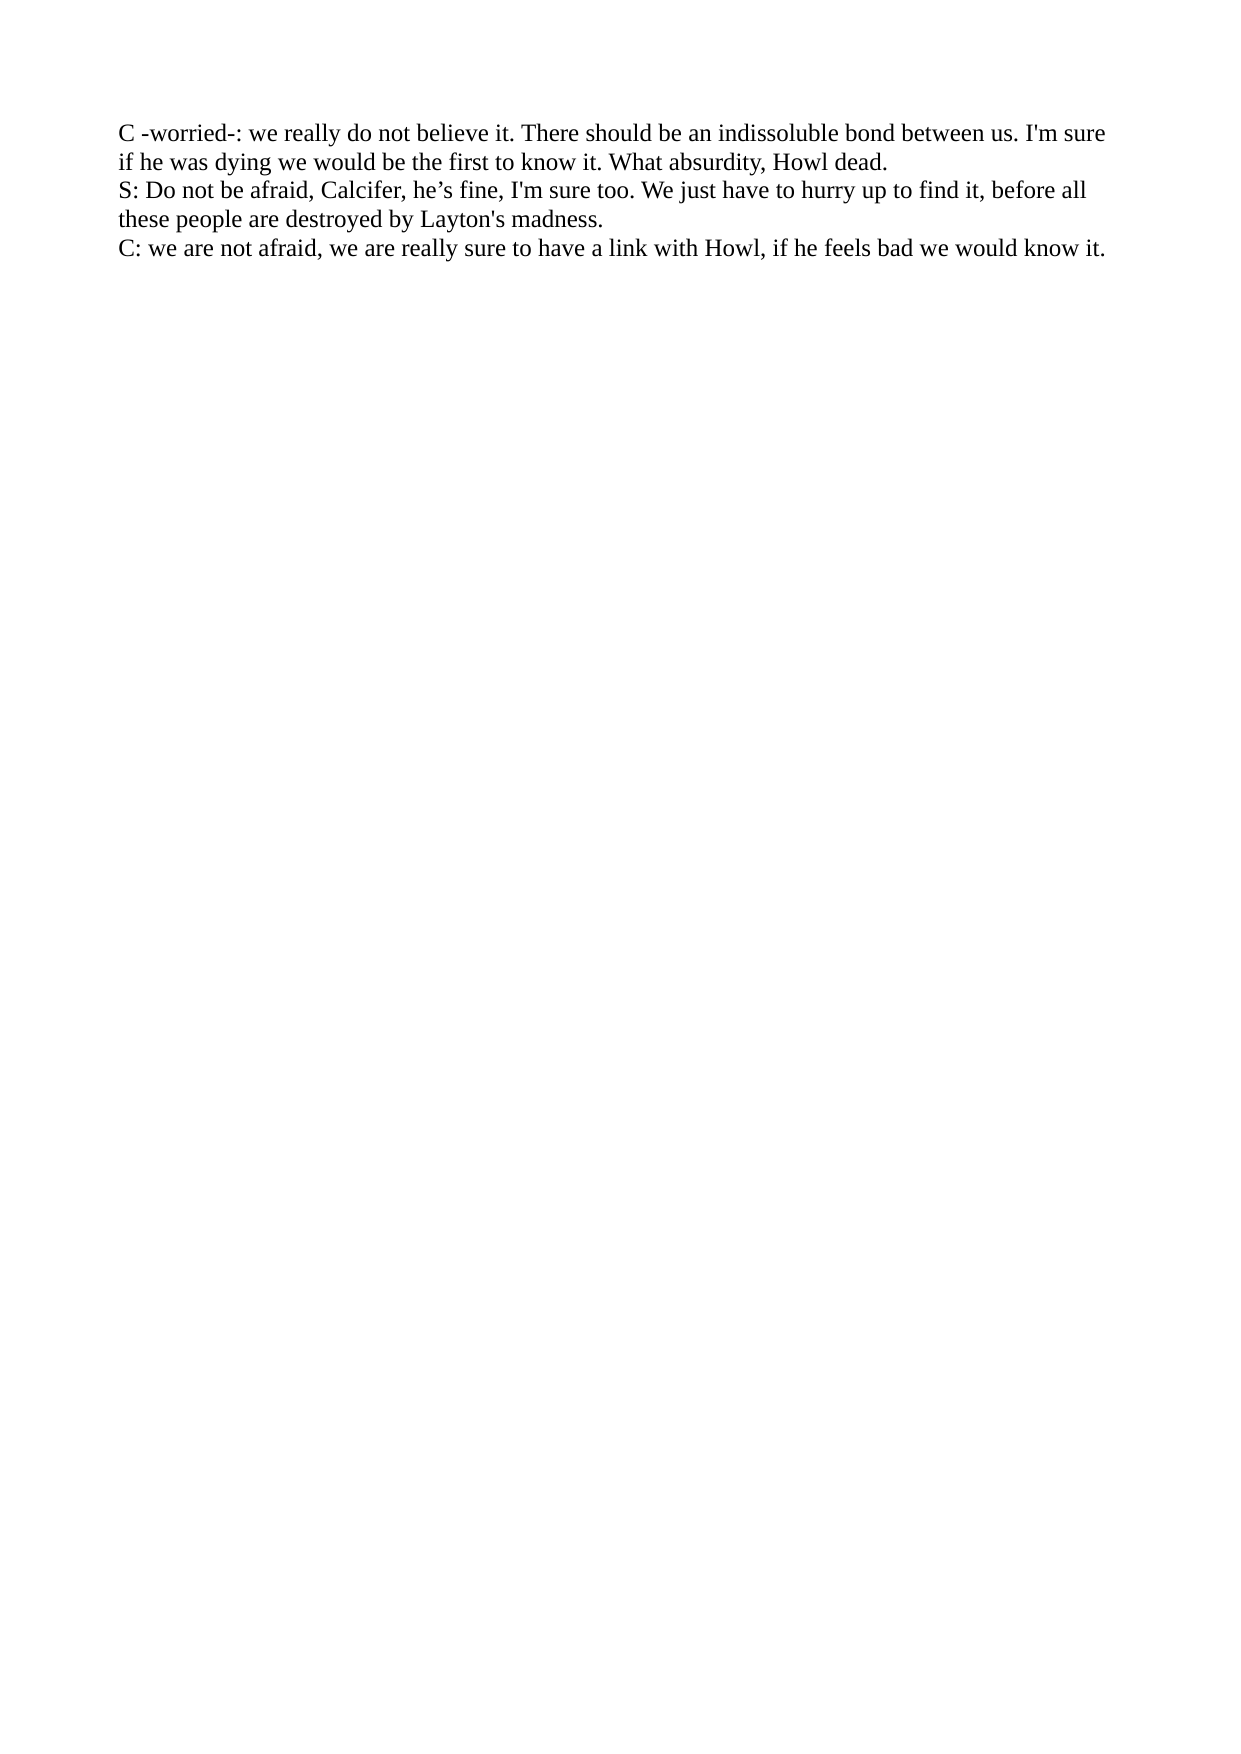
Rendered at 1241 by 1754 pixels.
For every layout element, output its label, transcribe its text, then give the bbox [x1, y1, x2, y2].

text S: Do not be afraid, Calcifer, he’s fine, I'm sure too. We just have to hurry up to find it, before all these people are destroyed by Layton's madness. [118, 176, 1122, 233]
text C: we are not afraid, we are really sure to have a link with Howl, if he feels bad we would know it. [118, 233, 1122, 262]
text C -worried-: we really do not believe it. There should be an indissoluble bond between us. I'm sure if he was dying we would be the first to know it. What absurdity, Howl dead. [118, 118, 1122, 176]
